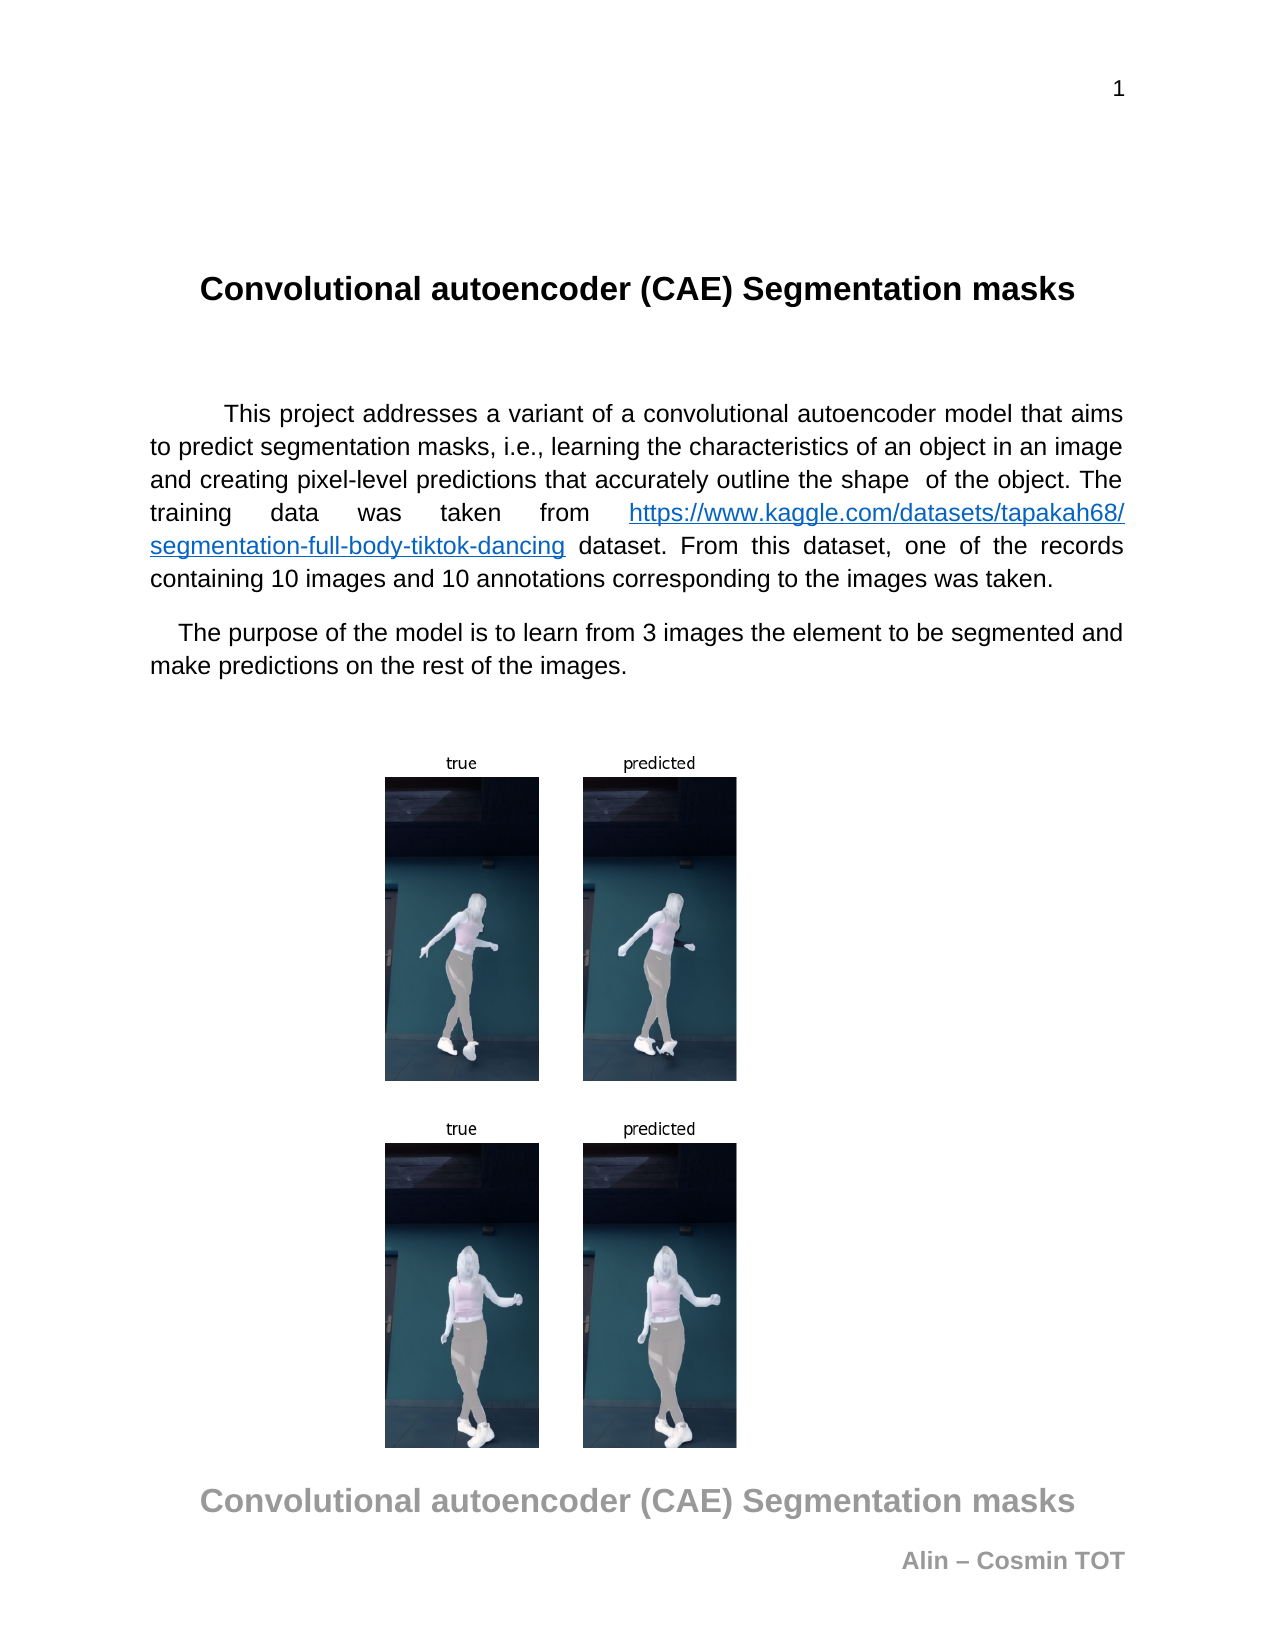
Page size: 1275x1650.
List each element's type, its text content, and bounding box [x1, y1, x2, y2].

text This project addresses a variant of a convolutional autoencoder model that aims to predict segmentation masks, i.e., learning the characteristics of an object in an image and creating pixel-level predictions that accurately outline the shape of the object. The training data was taken from https://www.kaggle.com/datasets/tapakah68/ segmentation-full-body-tiktok-dancing dataset. From this dataset, one of the records containing 10 images and 10 annotations corresponding to the images was taken. [150, 399, 1125, 593]
picture [369, 749, 742, 1448]
text Convolutional autoencoder (CAE) Segmentation masks [150, 269, 1125, 307]
text The purpose of the model is to learn from 3 images the element to be segmented and make predictions on the rest of the images. [150, 618, 1125, 679]
